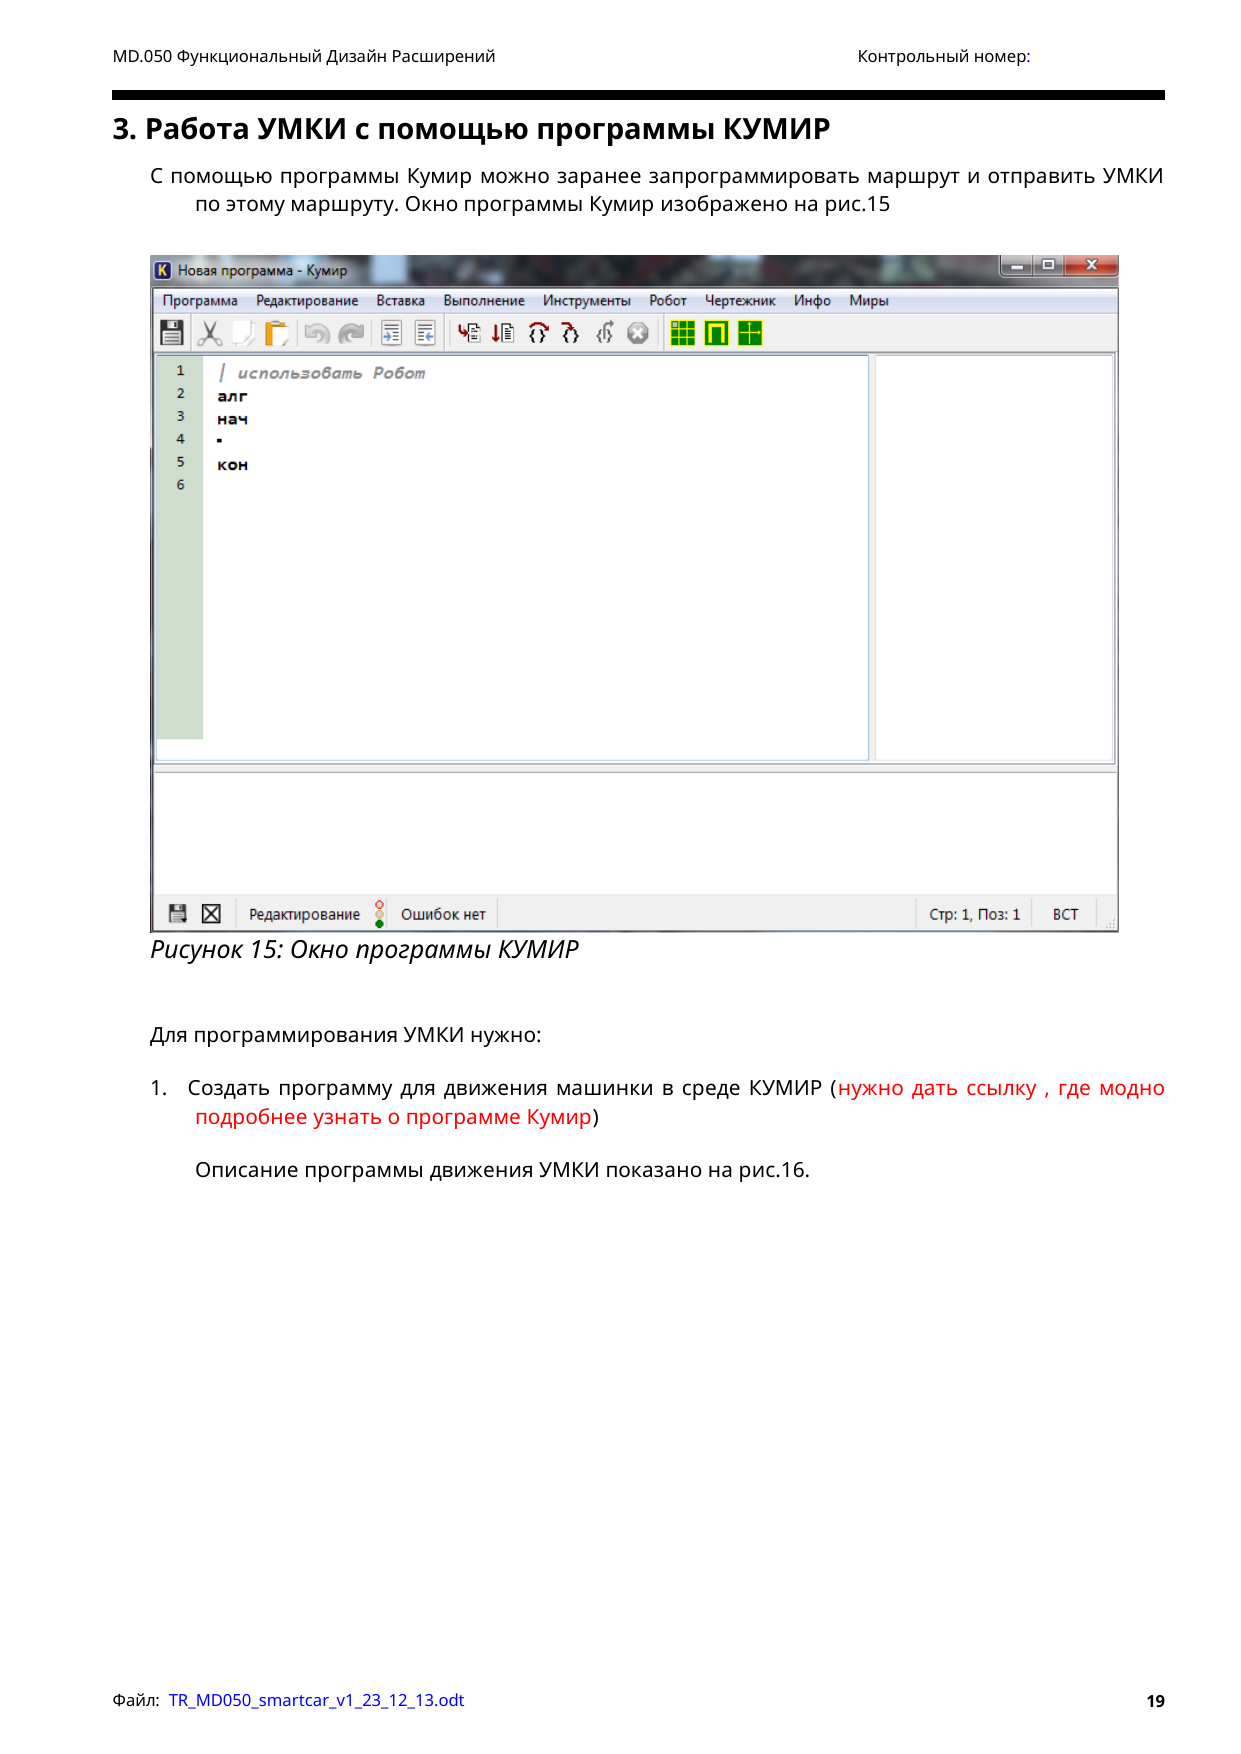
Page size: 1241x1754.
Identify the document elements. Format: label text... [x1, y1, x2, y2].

text Для программирования УМКИ нужно: [150, 1020, 1165, 1048]
text С помощью программы Кумир можно заранее запрограммировать маршрут и отправить УМКИ по этому маршруту. Окно программы Кумир изображено на рис.15 [150, 161, 1165, 218]
list Описание программы движения УМКИ показано на рис.16. [150, 1155, 1165, 1184]
subtitle 3. Работа УМКИ с помощью программы КУМИР [112, 100, 1165, 148]
list Cоздать программу для движения машинки в среде КУМИР (нужно дать ссылку , где модно подробнее узнать о программе Кумир) [150, 1073, 1165, 1130]
text Рисунок 15: Окно программы КУМИР [150, 933, 1118, 966]
picture [150, 255, 1119, 933]
